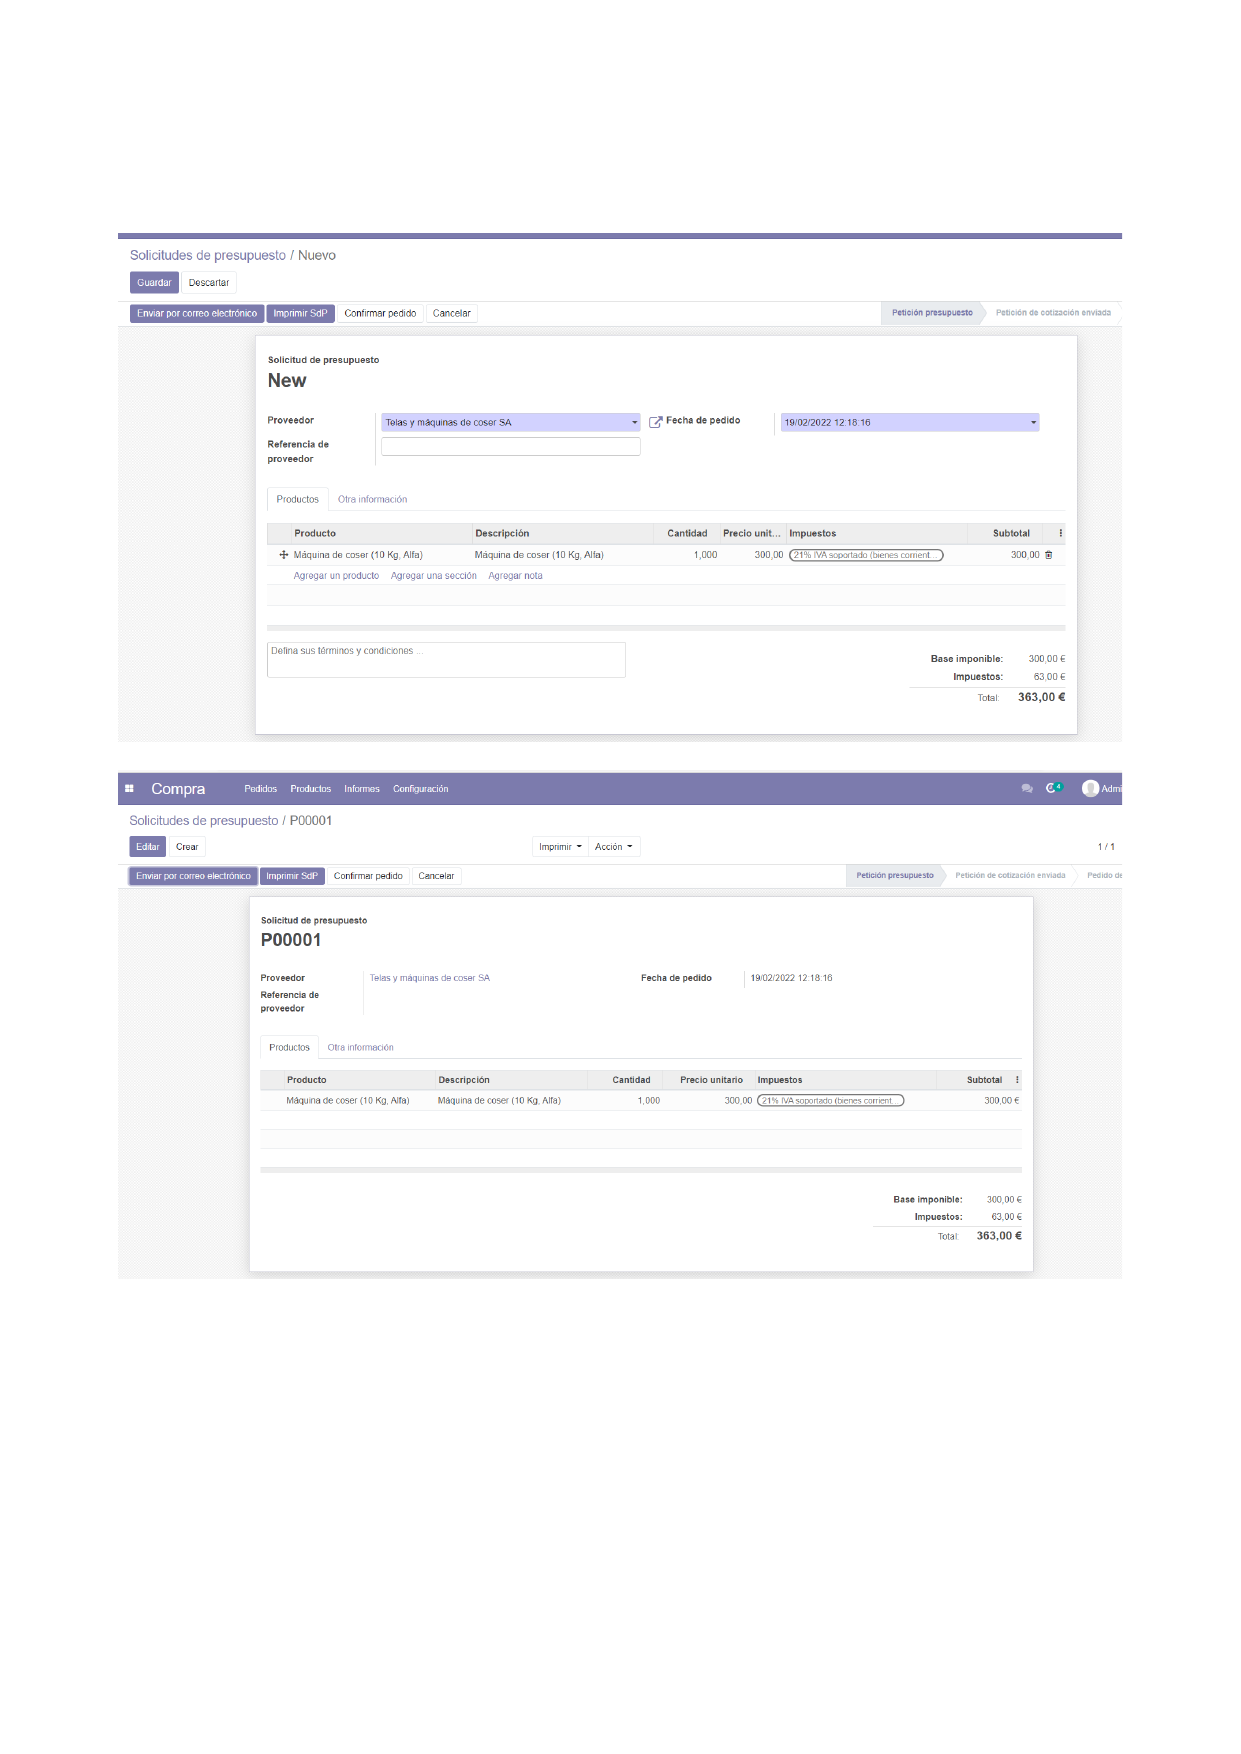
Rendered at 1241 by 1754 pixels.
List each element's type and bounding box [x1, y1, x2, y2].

picture [118, 233, 1123, 742]
picture [118, 770, 1123, 1279]
